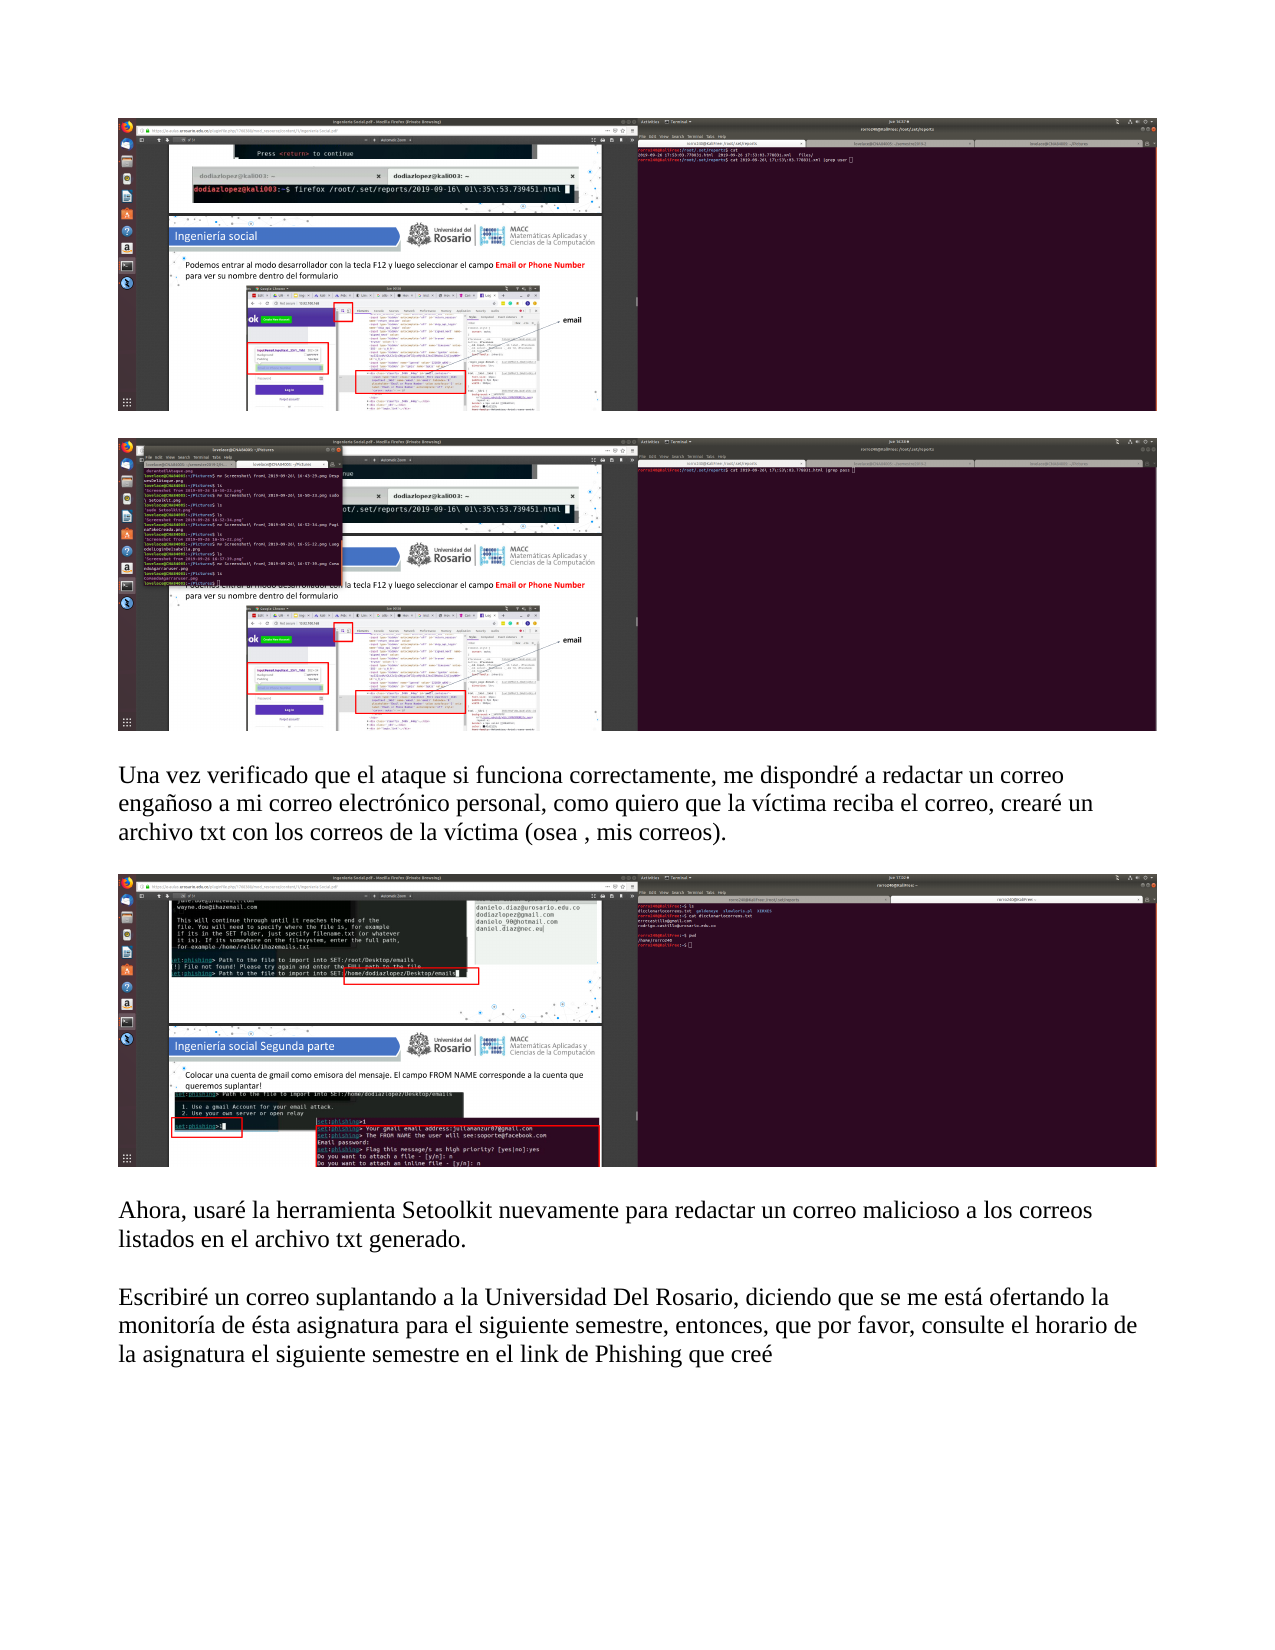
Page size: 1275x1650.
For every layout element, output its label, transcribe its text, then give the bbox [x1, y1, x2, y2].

picture [118, 118, 1157, 411]
picture [118, 874, 1157, 1167]
text Una vez verificado que el ataque si funciona correctamente, me dispondré a redactar un correo engañoso a mi correo electrónico personal, como quiero que la víctima reciba el correo, crearé un archivo txt con los correos de la víctima (osea , mis correos). [118, 760, 1157, 846]
text Escribiré un correo suplantando a la Universidad Del Rosario, diciendo que se me está ofertando la monitoría de ésta asignatura para el siguiente semestre, entonces, que por favor, consulte el horario de la asignatura el siguiente semestre en el link de Phishing que creé [118, 1282, 1157, 1368]
text Ahora, usaré la herramienta Setoolkit nuevamente para redactar un correo malicioso a los correos listados en el archivo txt generado. [118, 1196, 1157, 1253]
picture [118, 438, 1157, 731]
